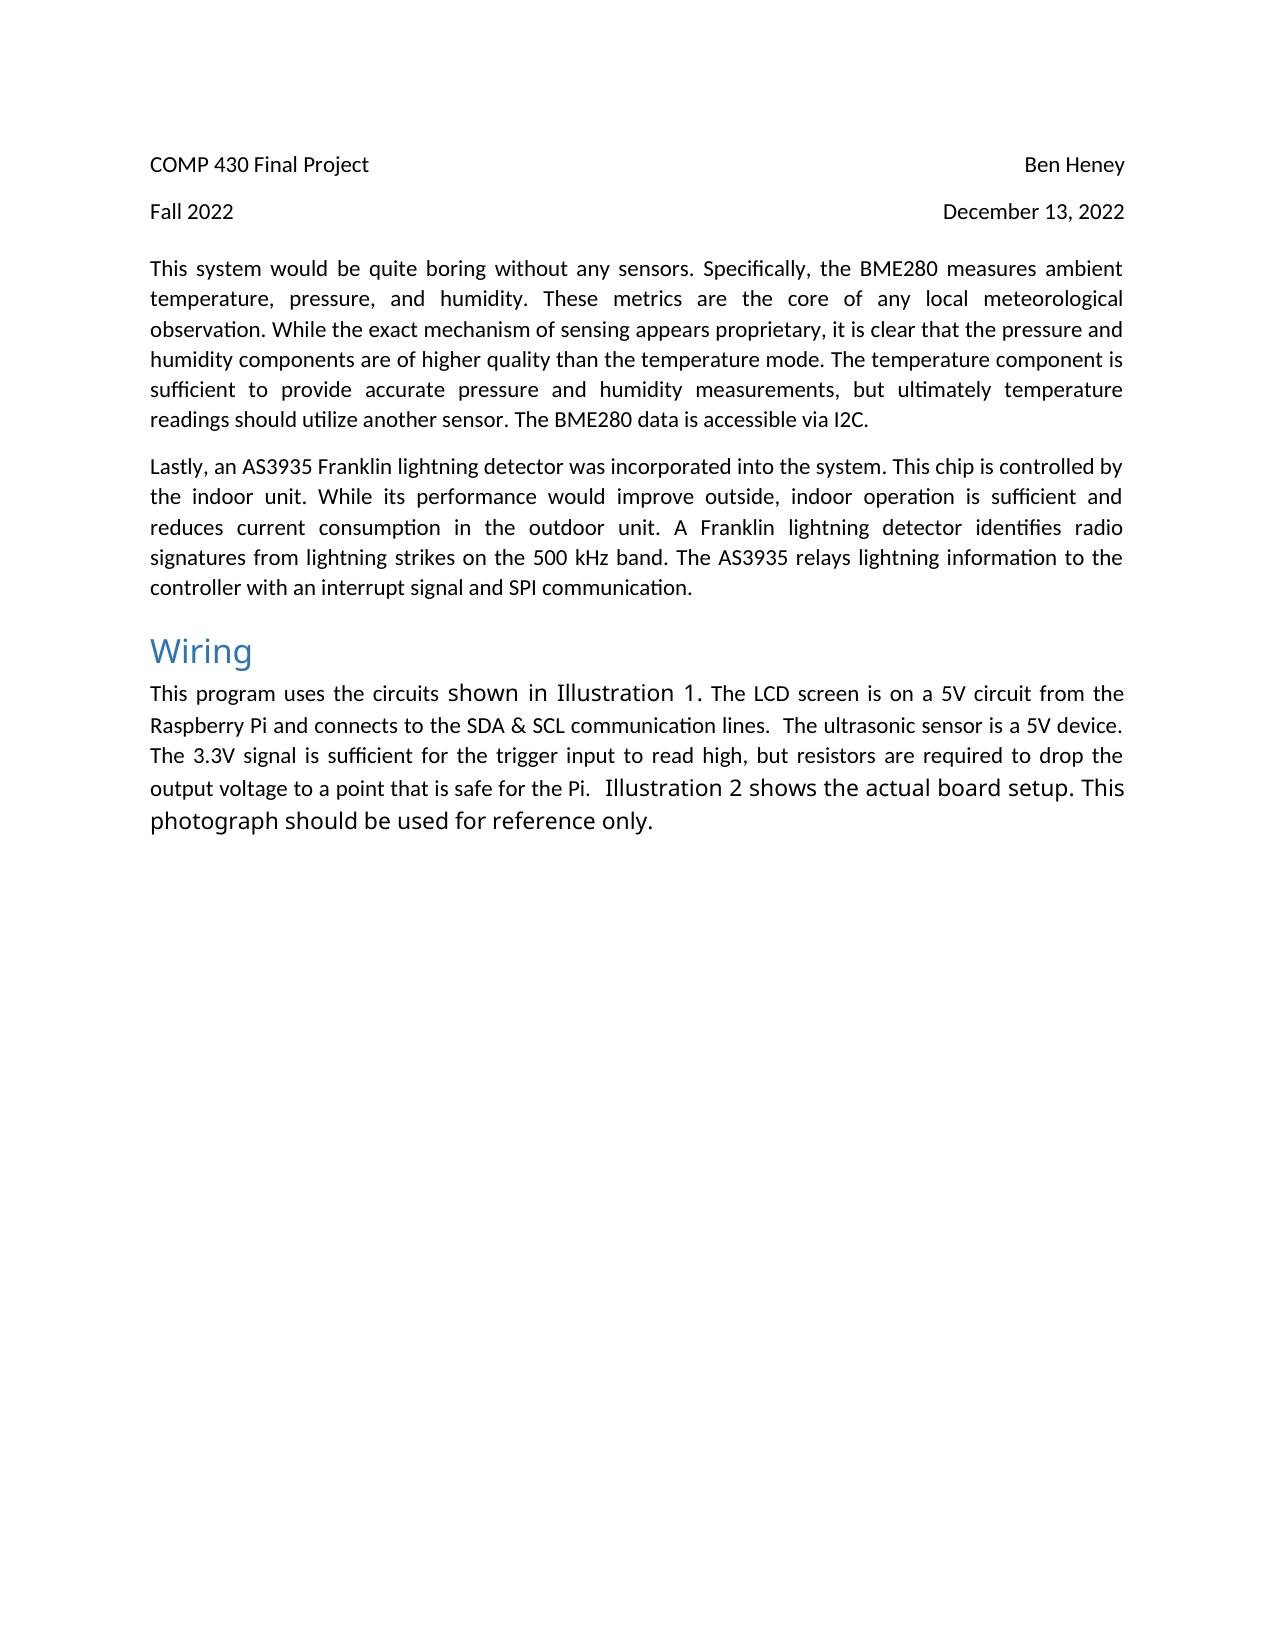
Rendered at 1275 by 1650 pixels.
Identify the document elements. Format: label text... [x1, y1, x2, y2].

text This system would be quite boring without any sensors. Specifically, the BME280 measures ambient temperature, pressure, and humidity. These metrics are the core of any local meteorological observation. While the exact mechanism of sensing appears proprietary, it is clear that the pressure and humidity components are of higher quality than the temperature mode. The temperature component is sufficient to provide accurate pressure and humidity measurements, but ultimately temperature readings should utilize another sensor. The BME280 data is accessible via I2C. [150, 254, 1125, 433]
text Lastly, an AS3935 Franklin lightning detector was incorporated into the system. This chip is controlled by the indoor unit. While its performance would improve outside, indoor operation is sufficient and reduces current consumption in the outdoor unit. A Franklin lightning detector identifies radio signatures from lightning strikes on the 500 kHz band. The AS3935 relays lightning information to the controller with an interrupt signal and SPI communication. [150, 452, 1125, 601]
text This program uses the circuits shown in Illustration 1. The LCD screen is on a 5V circuit from the Raspberry Pi and connects to the SDA & SCL communication lines. The ultrasonic sensor is a 5V device. The 3.3V signal is sufficient for the trigger input to read high, but resistors are required to drop the output voltage to a point that is safe for the Pi. Illustration 2 shows the actual board setup. This photograph should be used for reference only. [150, 677, 1125, 836]
subtitle Wiring [150, 628, 1125, 674]
